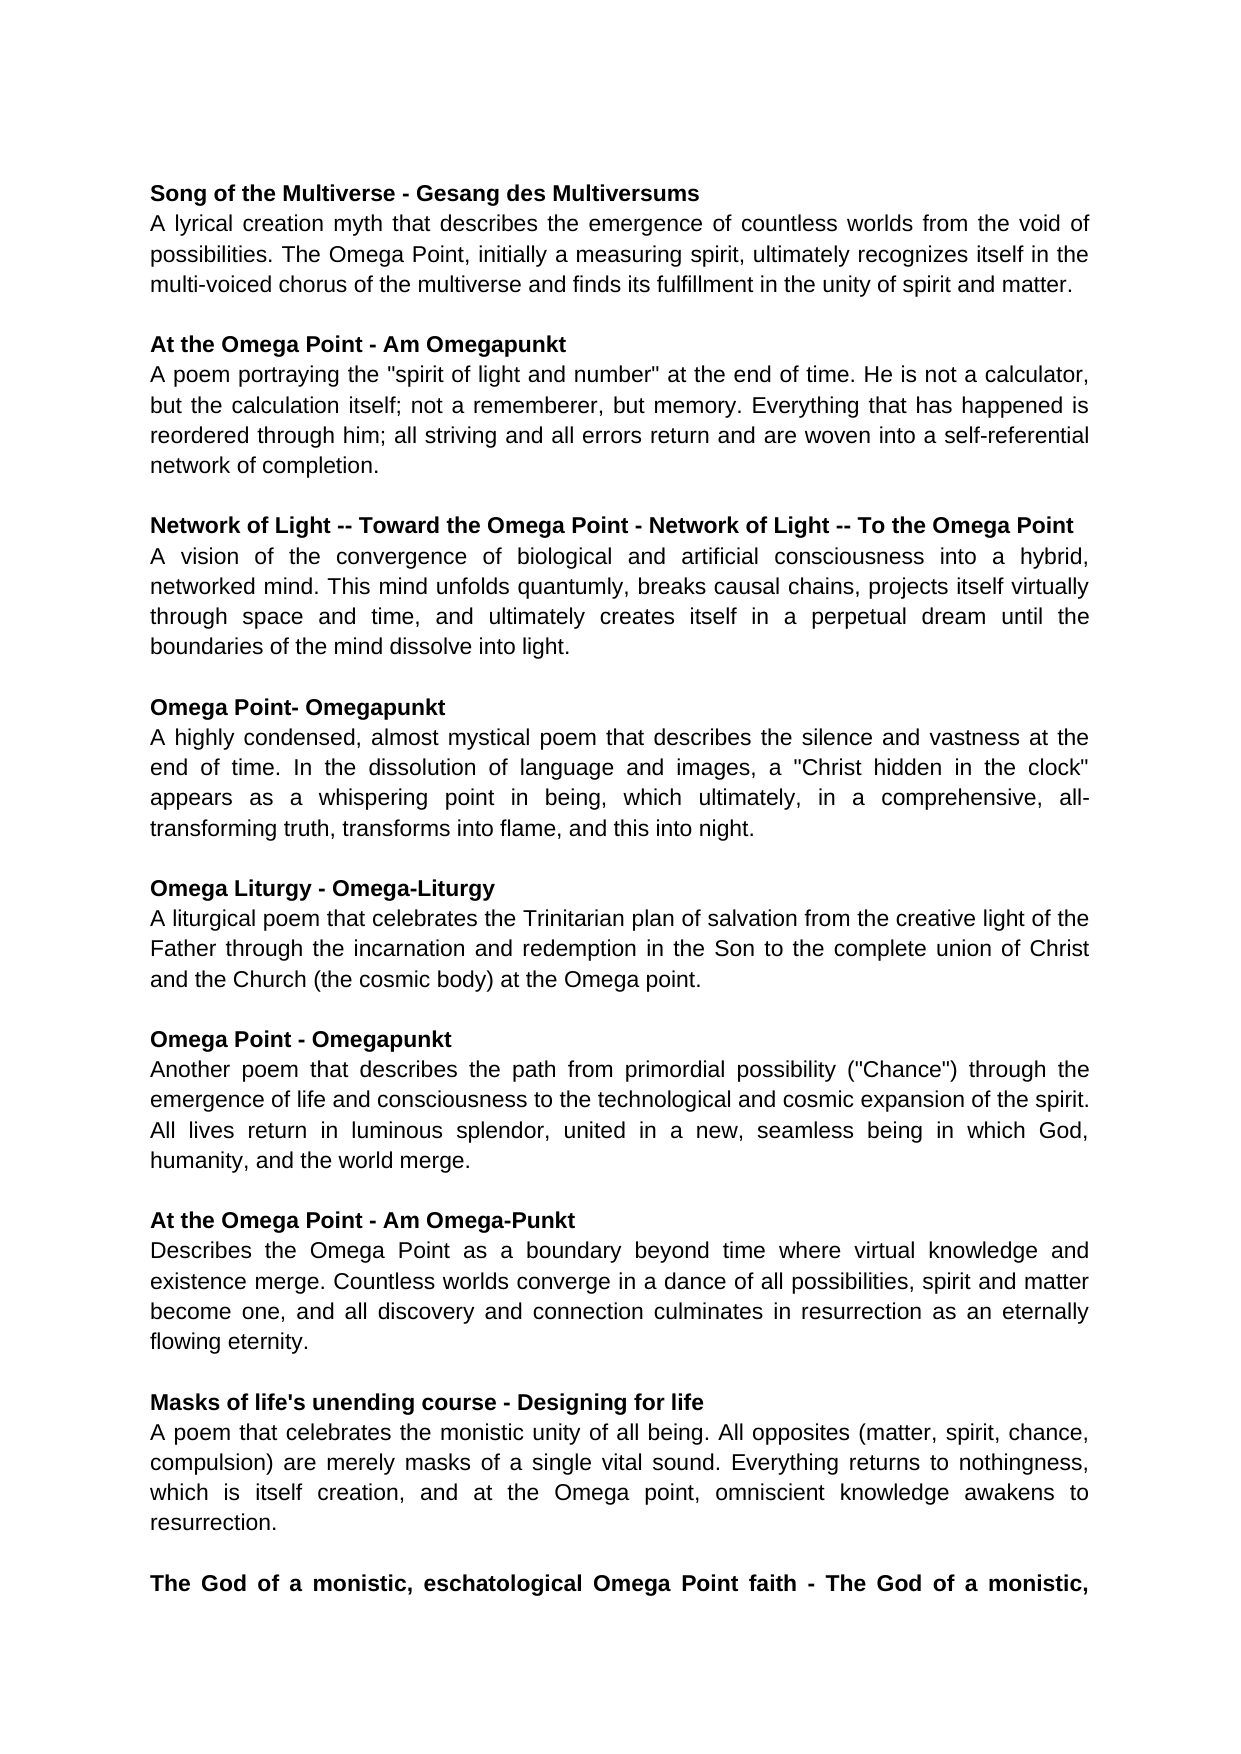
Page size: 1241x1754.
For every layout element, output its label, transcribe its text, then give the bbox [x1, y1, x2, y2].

text The God of a monistic, eschatological Omega Point faith - The God of a monistic, [150, 1570, 1090, 1596]
text Masks of life's unending course - Designing for life [150, 1388, 1090, 1415]
text A highly condensed, almost mystical poem that describes the silence and vastness at the end of time. In the dissolution of language and images, a "Christ hidden in the clock" appears as a whispering point in being, which ultimately, in a comprehensive, all-transforming truth, transforms into flame, and this into night. [150, 724, 1090, 841]
text Omega Point- Omegapunkt [150, 694, 1090, 720]
text Describes the Omega Point as a boundary beyond time where virtual knowledge and existence merge. Countless worlds converge in a dance of all possibilities, spirit and matter become one, and all discovery and connection culminates in resurrection as an eternally flowing eternity. [150, 1237, 1090, 1354]
text A lyrical creation myth that describes the emergence of countless worlds from the void of possibilities. The Omega Point, initially a measuring spirit, ultimately recognizes itself in the multi-voiced chorus of the multiverse and finds its fulfillment in the unity of spirit and matter. [150, 210, 1090, 297]
text At the Omega Point - Am Omegapunkt [150, 331, 1090, 358]
text Omega Liturgy - Omega-Liturgy [150, 875, 1090, 901]
text Song of the Multiverse - Gesang des Multiversums [150, 180, 1090, 207]
text A poem that celebrates the monistic unity of all being. All opposites (matter, spirit, chance, compulsion) are merely masks of a single vital sound. Everything returns to nothingness, which is itself creation, and at the Omega point, omniscient knowledge awakens to resurrection. [150, 1419, 1090, 1536]
text Another poem that describes the path from primordial possibility ("Chance") through the emergence of life and consciousness to the technological and cosmic expansion of the spirit. All lives return in luminous splendor, united in a new, seamless being in which God, humanity, and the world merge. [150, 1056, 1090, 1173]
text At the Omega Point - Am Omega-Punkt [150, 1207, 1090, 1234]
text A poem portraying the "spirit of light and number" at the end of time. He is not a calculator, but the calculation itself; not a rememberer, but memory. Everything that has happened is reordered through him; all striving and all errors return and are woven into a self-referential network of completion. [150, 361, 1090, 478]
text Omega Point - Omegapunkt [150, 1026, 1090, 1052]
text A liturgical poem that celebrates the Trinitarian plan of salvation from the creative light of the Father through the incarnation and redemption in the Son to the complete union of Christ and the Church (the cosmic body) at the Omega point. [150, 905, 1090, 992]
text A vision of the convergence of biological and artificial consciousness into a hybrid, networked mind. This mind unfolds quantumly, breaks causal chains, projects itself virtually through space and time, and ultimately creates itself in a perpetual dream until the boundaries of the mind dissolve into light. [150, 543, 1090, 660]
text Network of Light -- Toward the Omega Point - Network of Light -- To the Omega Point [150, 512, 1090, 539]
